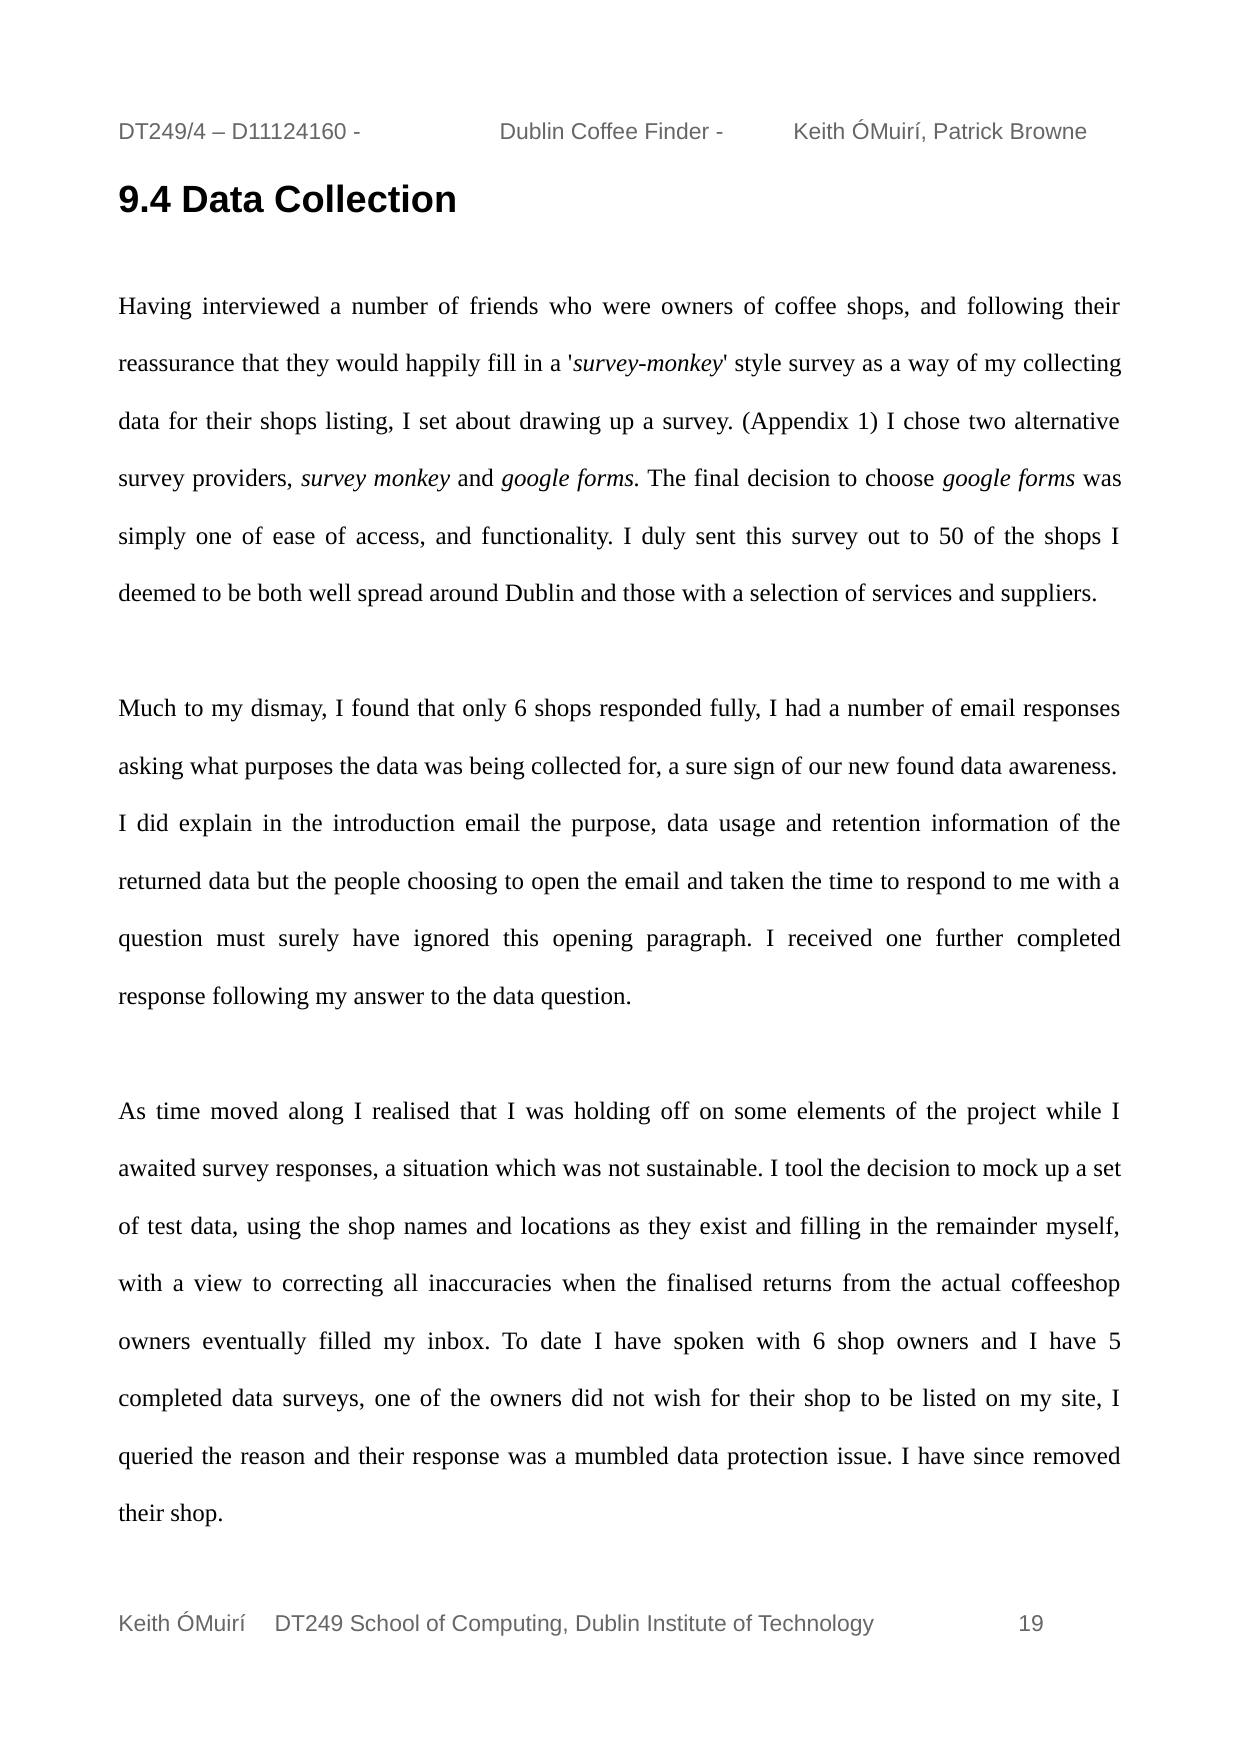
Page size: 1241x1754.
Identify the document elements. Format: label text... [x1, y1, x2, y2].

text Having interviewed a number of friends who were owners of coffee shops, and following their reassurance that they would happily fill in a 'survey-monkey' style survey as a way of my collecting data for their shops listing, I set about drawing up a survey. (Appendix 1) I chose two alternative survey providers, survey monkey and google forms. The final decision to choose google forms was simply one of ease of access, and functionality. I duly sent this survey out to 50 of the shops I deemed to be both well spread around Dublin and those with a selection of services and suppliers. [118, 291, 1122, 607]
text Much to my dismay, I found that only 6 shops responded fully, I had a number of email responses asking what purposes the data was being collected for, a sure sign of our new found data awareness. [118, 693, 1122, 779]
text As time moved along I realised that I was holding off on some elements of the project while I awaited survey responses, a situation which was not sustainable. I tool the decision to mock up a set of test data, using the shop names and locations as they exist and filling in the remainder myself, with a view to correcting all inaccuracies when the finalised returns from the actual coffeeshop owners eventually filled my inbox. To date I have spoken with 6 shop owners and I have 5 completed data surveys, one of the owners did not wish for their shop to be listed on my site, I queried the reason and their response was a mumbled data protection issue. I have since removed their shop. [118, 1096, 1122, 1527]
subtitle 9.4 Data Collection [118, 177, 1122, 221]
text I did explain in the introduction email the purpose, data usage and retention information of the returned data but the people choosing to open the email and taken the time to respond to me with a question must surely have ignored this opening paragraph. I received one further completed response following my answer to the data question. [118, 808, 1122, 1009]
